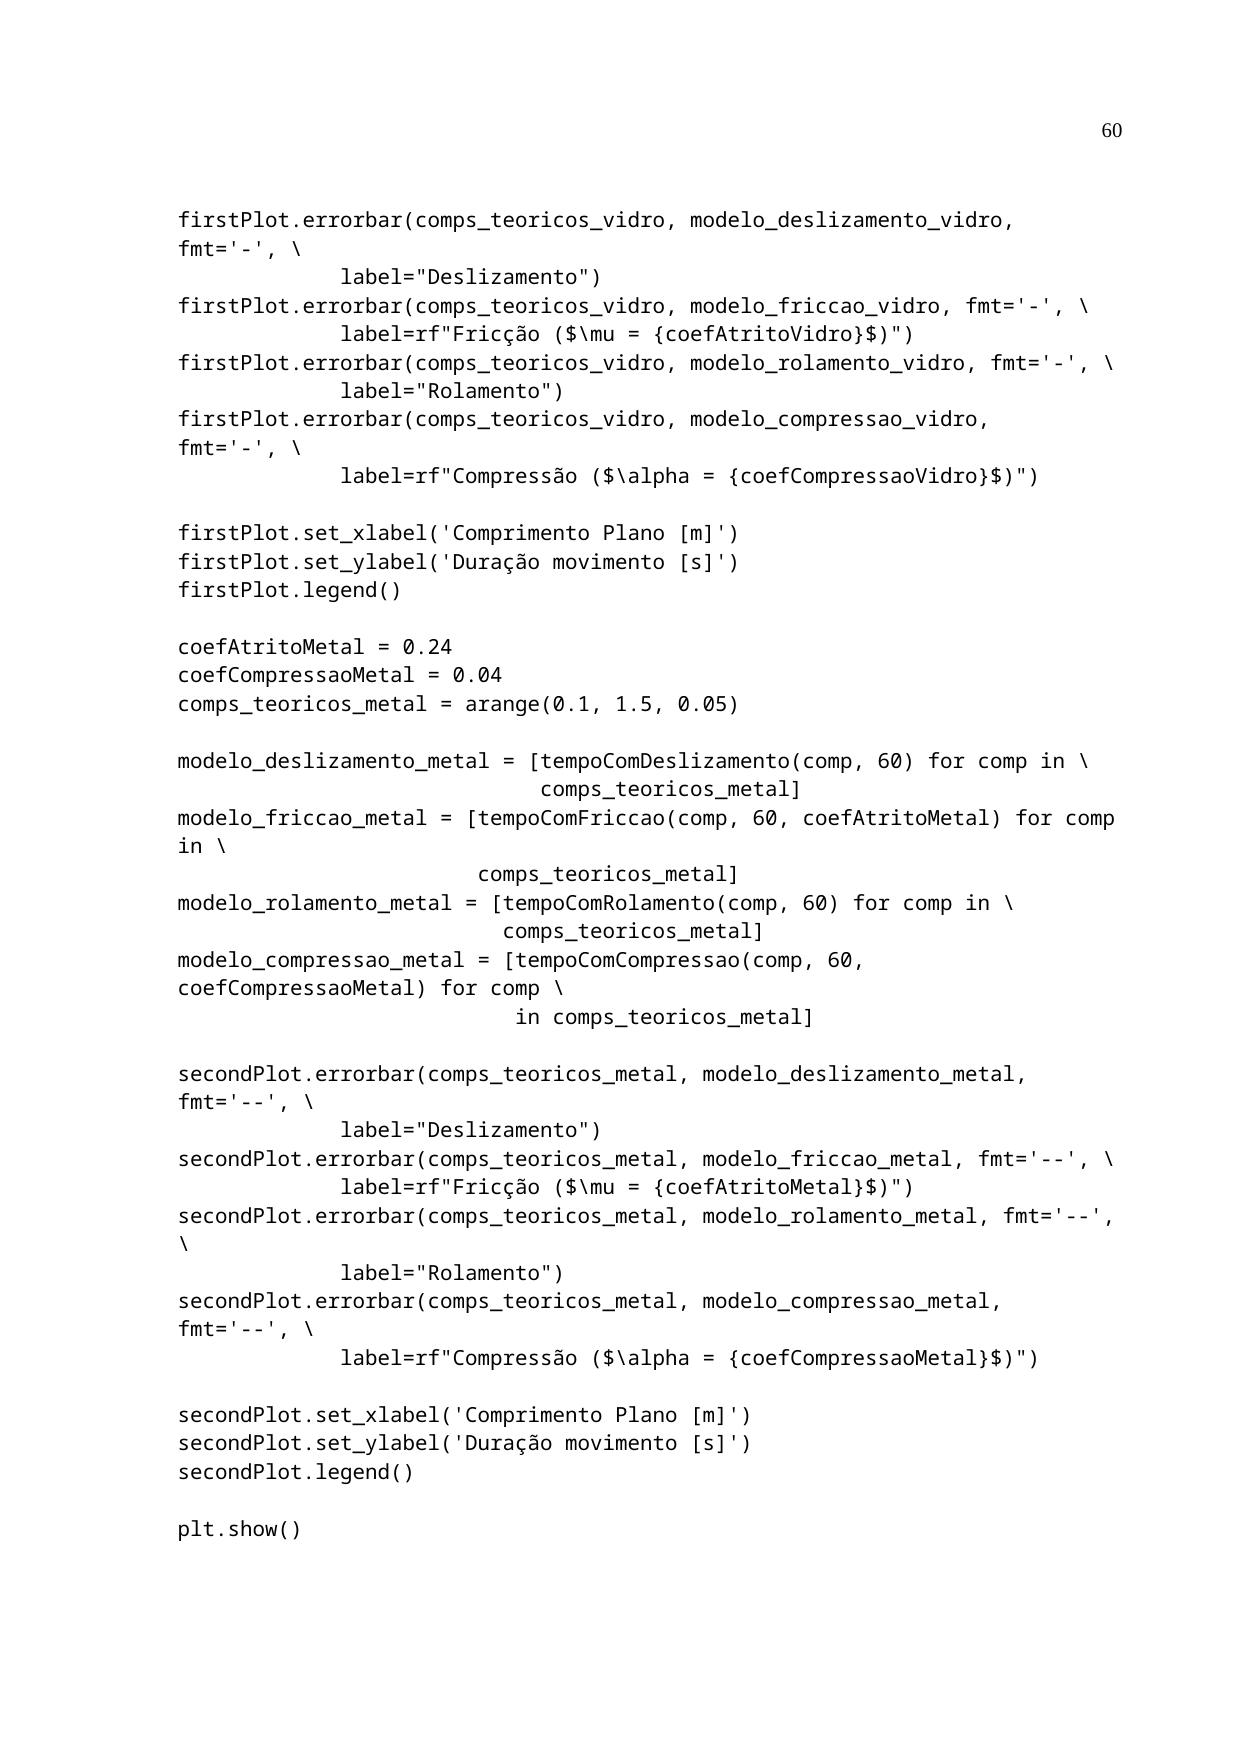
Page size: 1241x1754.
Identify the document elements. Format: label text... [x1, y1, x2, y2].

text label="Rolamento") [177, 1258, 1122, 1286]
text comps_teoricos_metal] [177, 859, 1122, 888]
text comps_teoricos_metal] [177, 916, 1122, 945]
text coefAtritoMetal = 0.24 [177, 632, 1122, 661]
text modelo_compressao_metal = [tempoComCompressao(comp, 60, coefCompressaoMetal) for comp \ [177, 945, 1122, 1002]
text comps_teoricos_metal] [177, 774, 1122, 803]
text secondPlot.errorbar(comps_teoricos_metal, modelo_friccao_metal, fmt='--', \ [177, 1144, 1122, 1172]
text firstPlot.errorbar(comps_teoricos_vidro, modelo_compressao_vidro, fmt='-', \ [177, 404, 1122, 461]
text label="Deslizamento") [177, 1116, 1122, 1144]
text comps_teoricos_metal = arange(0.1, 1.5, 0.05) [177, 689, 1122, 717]
text secondPlot.errorbar(comps_teoricos_metal, modelo_rolamento_metal, fmt='--', \ [177, 1201, 1122, 1258]
text firstPlot.errorbar(comps_teoricos_vidro, modelo_deslizamento_vidro, fmt='-', \ [177, 206, 1122, 262]
text firstPlot.legend() [177, 575, 1122, 604]
text label=rf"Compressão ($\alpha = {coefCompressaoVidro}$)") [177, 461, 1122, 490]
text secondPlot.legend() [177, 1457, 1122, 1485]
text plt.show() [177, 1514, 1122, 1542]
text in comps_teoricos_metal] [177, 1002, 1122, 1030]
text secondPlot.errorbar(comps_teoricos_metal, modelo_deslizamento_metal, fmt='--', \ [177, 1059, 1122, 1116]
text firstPlot.set_xlabel('Comprimento Plano [m]') [177, 518, 1122, 547]
text label="Rolamento") [177, 376, 1122, 404]
text modelo_deslizamento_metal = [tempoComDeslizamento(comp, 60) for comp in \ [177, 746, 1122, 774]
text modelo_rolamento_metal = [tempoComRolamento(comp, 60) for comp in \ [177, 888, 1122, 916]
text firstPlot.errorbar(comps_teoricos_vidro, modelo_rolamento_vidro, fmt='-', \ [177, 348, 1122, 376]
text secondPlot.set_ylabel('Duração movimento [s]') [177, 1428, 1122, 1457]
text firstPlot.errorbar(comps_teoricos_vidro, modelo_friccao_vidro, fmt='-', \ [177, 291, 1122, 319]
text label=rf"Compressão ($\alpha = {coefCompressaoMetal}$)") [177, 1343, 1122, 1371]
text modelo_friccao_metal = [tempoComFriccao(comp, 60, coefAtritoMetal) for comp in \ [177, 803, 1122, 859]
text firstPlot.set_ylabel('Duração movimento [s]') [177, 547, 1122, 575]
text secondPlot.set_xlabel('Comprimento Plano [m]') [177, 1400, 1122, 1428]
text coefCompressaoMetal = 0.04 [177, 661, 1122, 689]
text label=rf"Fricção ($\mu = {coefAtritoVidro}$)") [177, 319, 1122, 348]
text secondPlot.errorbar(comps_teoricos_metal, modelo_compressao_metal, fmt='--', \ [177, 1286, 1122, 1343]
text label="Deslizamento") [177, 262, 1122, 291]
text label=rf"Fricção ($\mu = {coefAtritoMetal}$)") [177, 1172, 1122, 1201]
